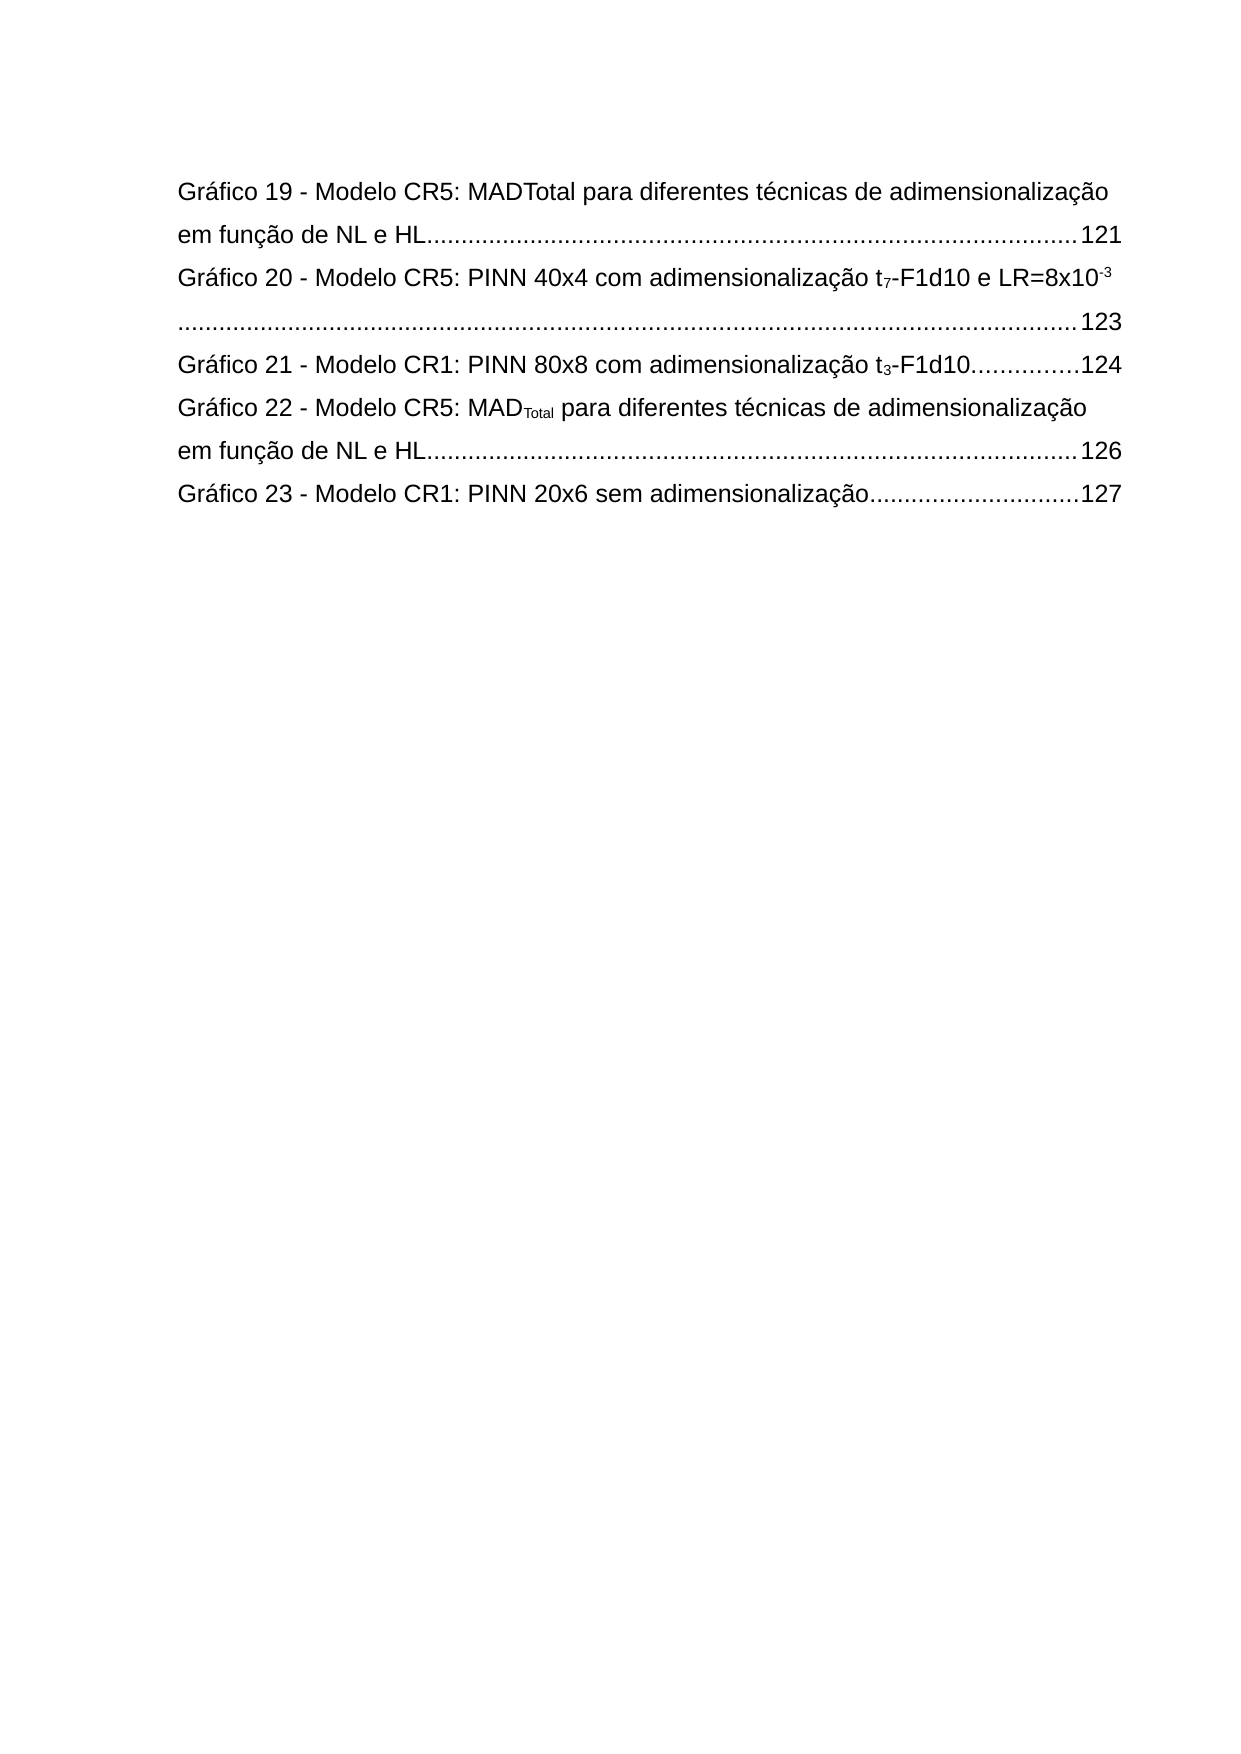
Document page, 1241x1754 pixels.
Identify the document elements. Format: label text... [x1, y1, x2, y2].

text Gráfico 21 - Modelo CR1: PINN 80x8 com adimensionalização t3-F1d10 124 [177, 350, 1122, 378]
text Gráfico 22 - Modelo CR5: MADTotal para diferentes técnicas de adimensionalização em função de NL e HL 126 [177, 393, 1122, 465]
text Gráfico 19 - Modelo CR5: MADTotal para diferentes técnicas de adimensionalização em função de NL e HL 121 [177, 177, 1122, 249]
text Gráfico 20 - Modelo CR5: PINN 40x4 com adimensionalização t7-F1d10 e LR=8x10-3 123 [177, 263, 1122, 335]
text Gráfico 23 - Modelo CR1: PINN 20x6 sem adimensionalização 127 [177, 479, 1122, 508]
